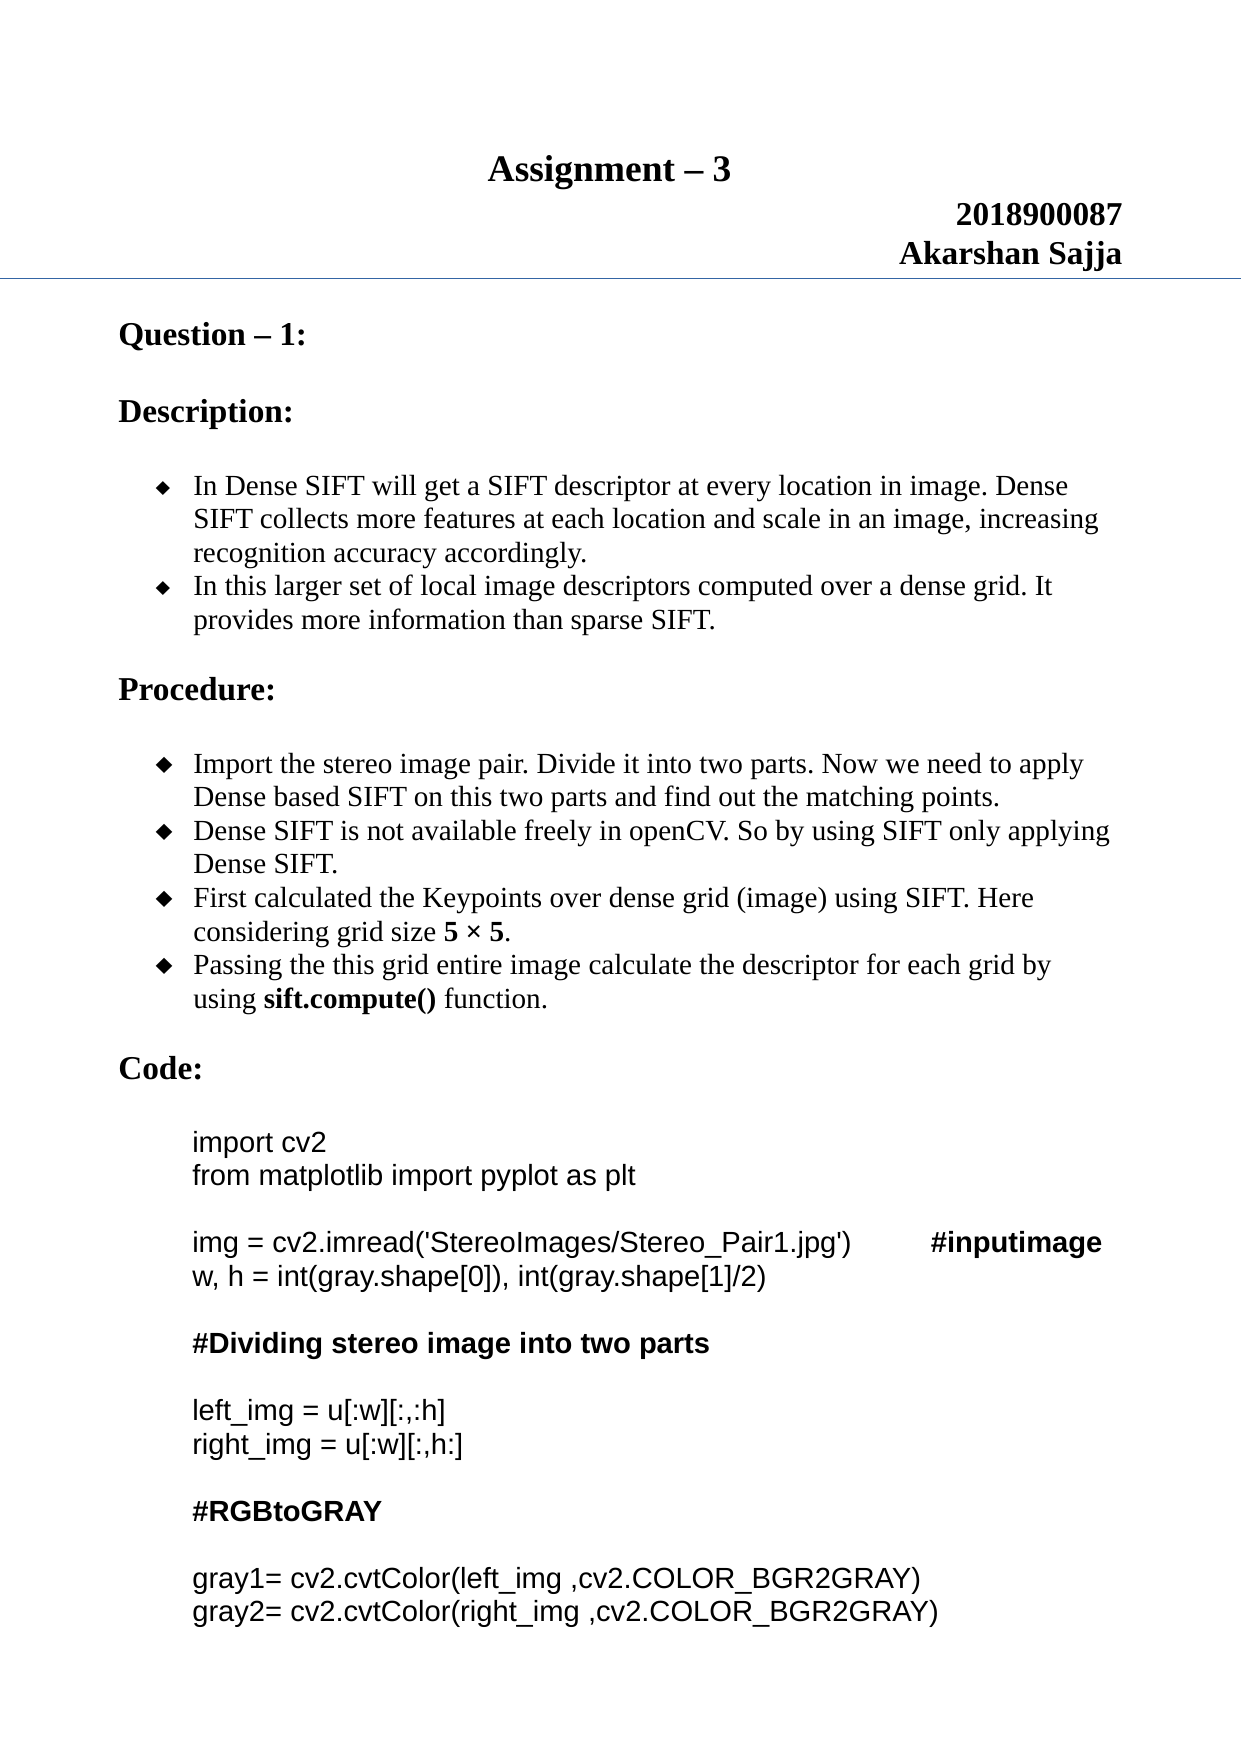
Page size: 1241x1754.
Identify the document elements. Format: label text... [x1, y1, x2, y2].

text from matplotlib import pyplot as plt [118, 1158, 1122, 1192]
text Question – 1: [118, 314, 1122, 353]
text w, h = int(gray.shape[0]), int(gray.shape[1]/2) [118, 1259, 1122, 1292]
text right_img = u[:w][:,h:] [118, 1427, 1122, 1460]
text Akarshan Sajja [118, 233, 1122, 271]
text 2018900087 [118, 190, 1122, 233]
text Assignment – 3 [118, 147, 1122, 190]
list Passing the this grid entire image calculate the descriptor for each grid by using sift.compute() function. [156, 947, 1122, 1014]
text Procedure: [118, 669, 1122, 707]
list Import the stereo image pair. Divide it into two parts. Now we need to apply Dense based SIFT on this two parts and find out the matching points. [156, 746, 1122, 813]
text #Dividing stereo image into two parts [118, 1326, 1122, 1359]
text #RGBtoGRAY [118, 1494, 1122, 1527]
text gray1= cv2.cvtColor(left_img ,cv2.COLOR_BGR2GRAY) [118, 1561, 1122, 1594]
text Code: [118, 1048, 1122, 1086]
list Dense SIFT is not available freely in openCV. So by using SIFT only applying Dense SIFT. [156, 813, 1122, 880]
text Description: [118, 391, 1122, 429]
text gray2= cv2.cvtColor(right_img ,cv2.COLOR_BGR2GRAY) [118, 1594, 1122, 1628]
list In Dense SIFT will get a SIFT descriptor at every location in image. Dense SIFT collects more features at each location and scale in an image, increasing recognition accuracy accordingly. [156, 468, 1122, 568]
text left_img = u[:w][:,:h] [118, 1393, 1122, 1427]
text import cv2 [118, 1125, 1122, 1158]
list In this larger set of local image descriptors computed over a dense grid. It provides more information than sparse SIFT. [156, 568, 1122, 636]
text img = cv2.imread('StereoImages/Stereo_Pair1.jpg') #inputimage [118, 1225, 1122, 1259]
list First calculated the Keypoints over dense grid (image) using SIFT. Here considering grid size 5 × 5. [156, 880, 1122, 947]
